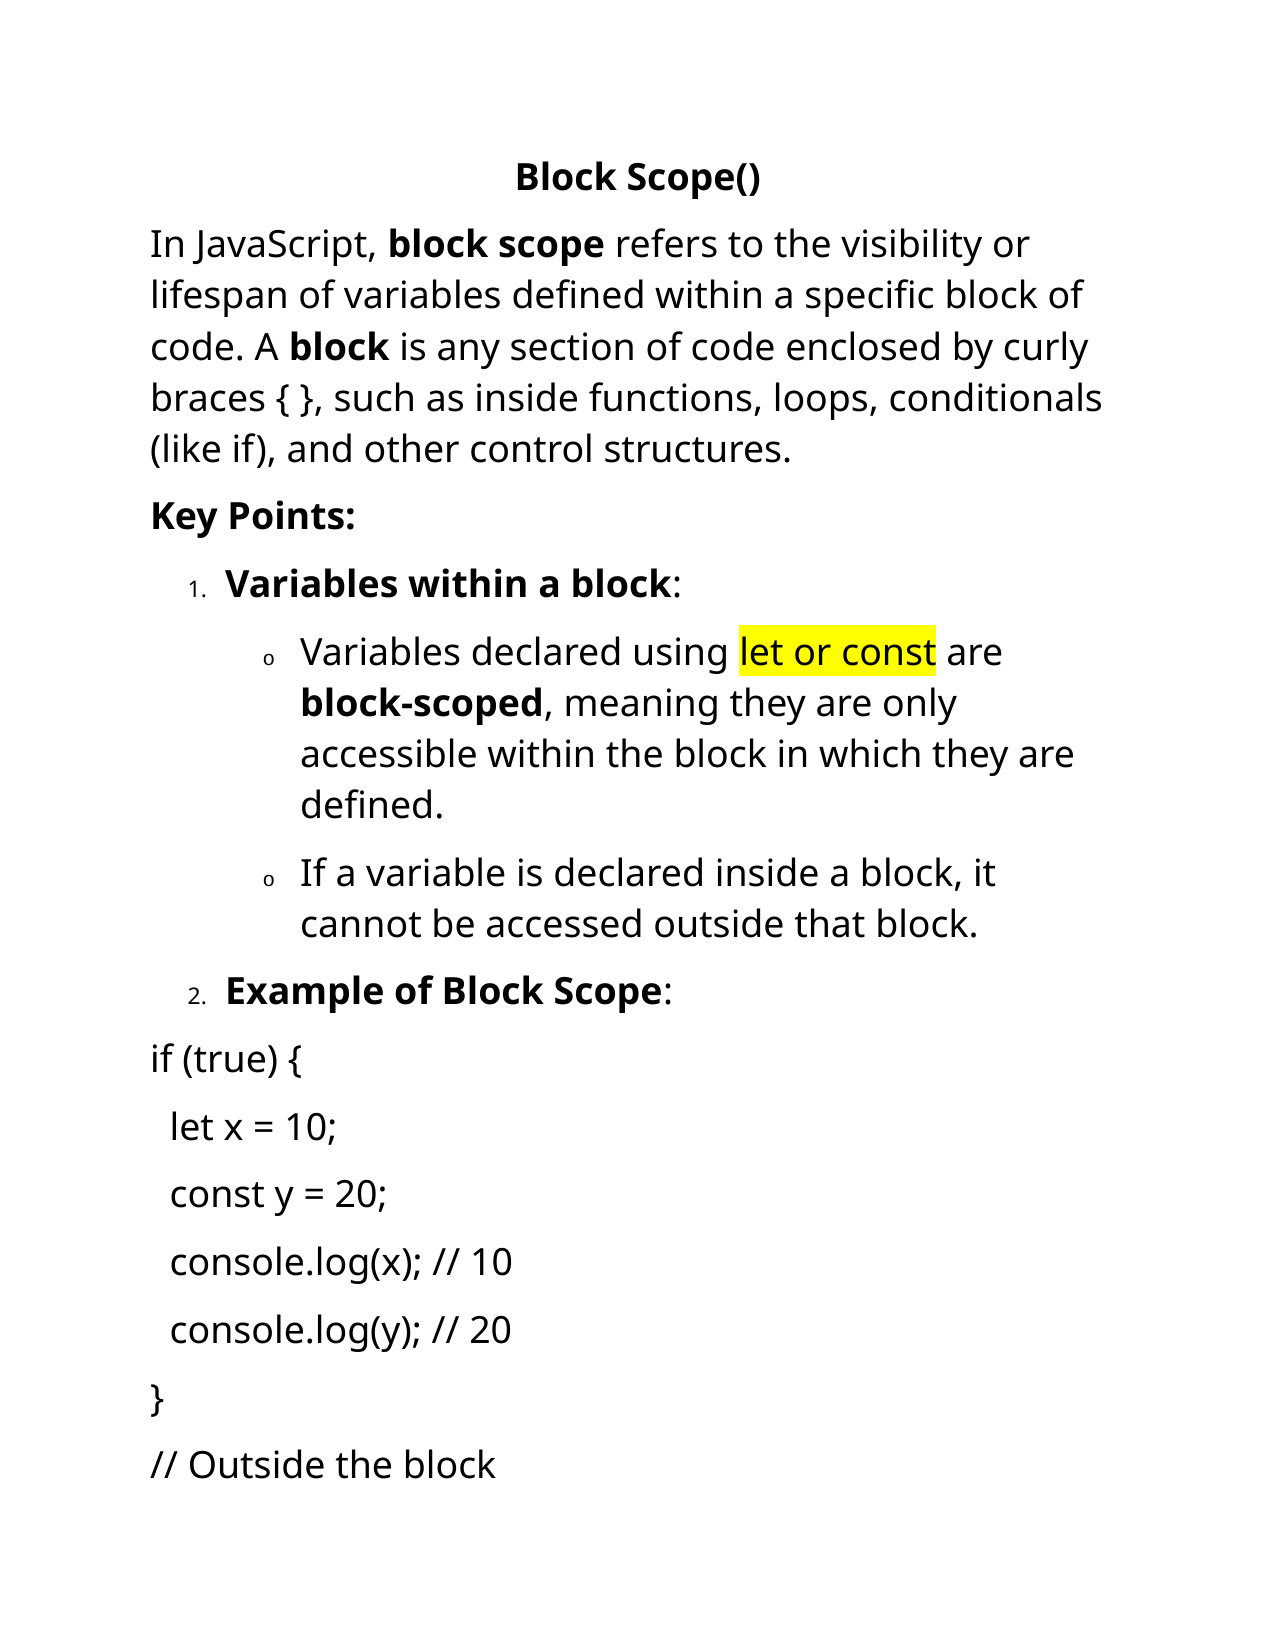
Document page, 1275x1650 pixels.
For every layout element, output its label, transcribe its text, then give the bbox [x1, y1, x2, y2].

text console.log(x); // 10 [150, 1235, 1125, 1286]
text if (true) { [150, 1032, 1125, 1083]
text In JavaScript, block scope refers to the visibility or lifespan of variables defined within a specific block of code. A block is any section of code enclosed by curly braces { }, such as inside functions, loops, conditionals (like if), and other control structures. [150, 218, 1125, 473]
text // Outside the block [150, 1438, 1125, 1489]
list Variables declared using let or const are block-scoped, meaning they are only accessible within the block in which they are defined. [262, 625, 1125, 829]
text } [150, 1371, 1125, 1422]
text let x = 10; [150, 1100, 1125, 1151]
text Key Points: [150, 489, 1125, 541]
list Example of Block Scope: [187, 964, 1125, 1016]
list Variables within a block: [187, 557, 1125, 608]
text console.log(y); // 20 [150, 1303, 1125, 1354]
text const y = 20; [150, 1168, 1125, 1219]
text Block Scope() [150, 150, 1125, 201]
list If a variable is declared inside a block, it cannot be accessed outside that block. [262, 846, 1125, 948]
